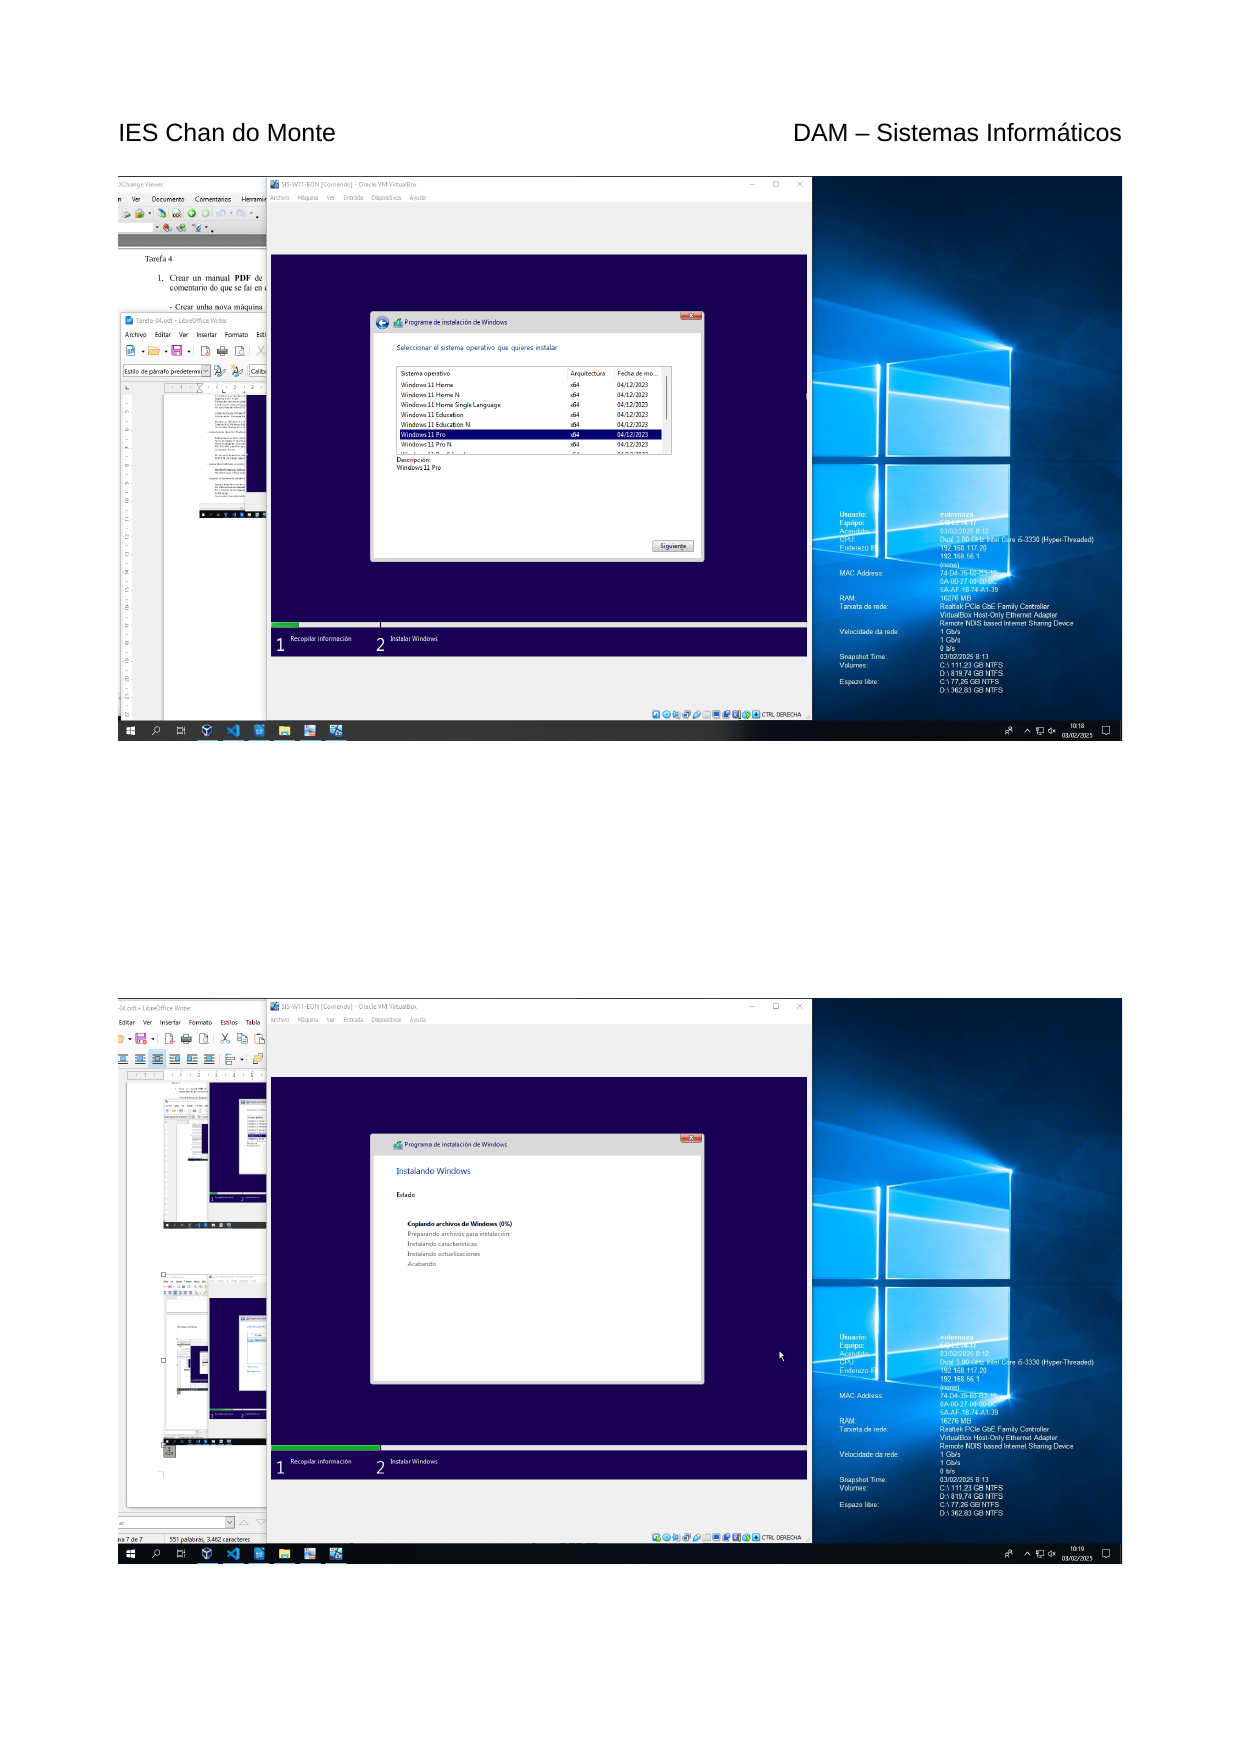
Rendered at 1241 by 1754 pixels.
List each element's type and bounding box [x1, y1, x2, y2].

picture [118, 176, 1123, 741]
picture [118, 998, 1123, 1564]
